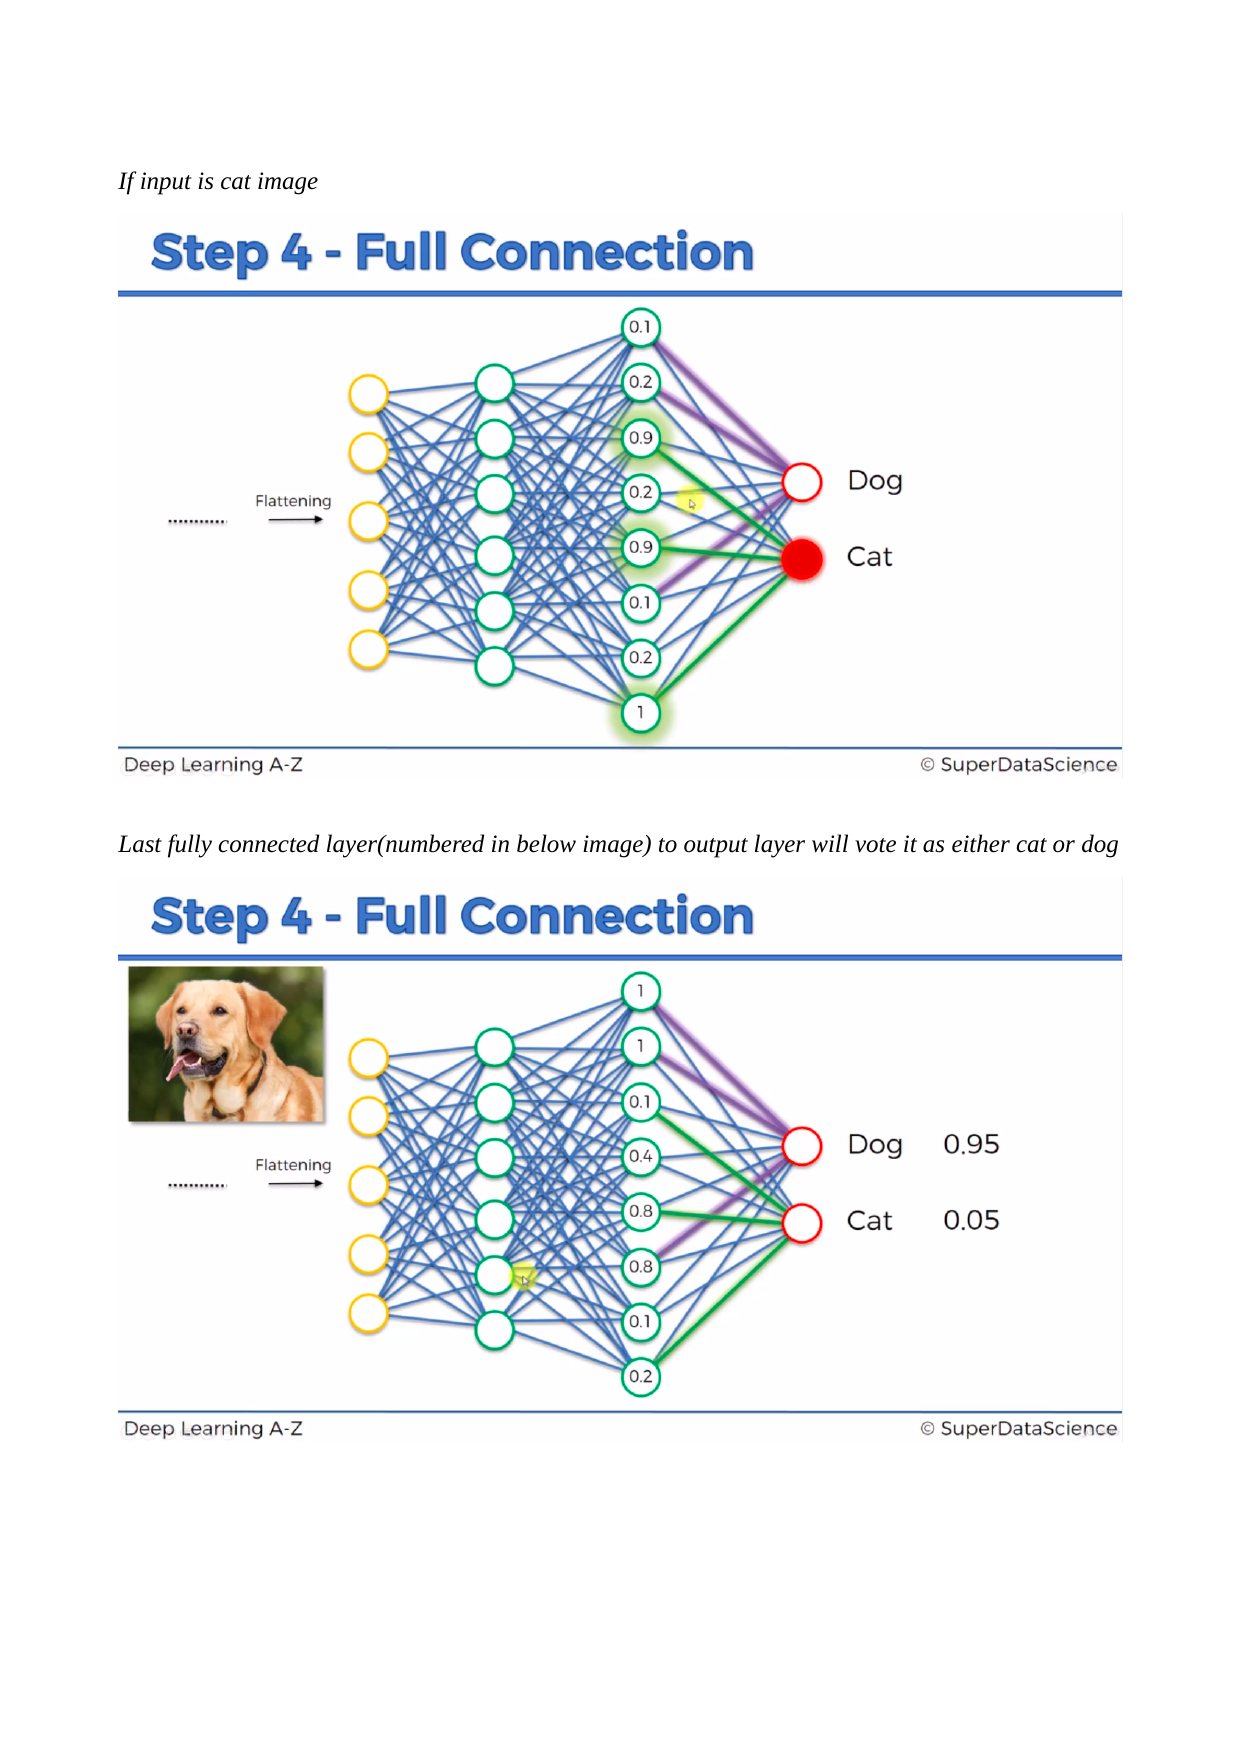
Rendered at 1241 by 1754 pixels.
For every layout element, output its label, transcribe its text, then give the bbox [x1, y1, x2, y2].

picture [118, 877, 1123, 1442]
text Last fully connected layer(numbered in below image) to output layer will vote it as either cat or dog [118, 829, 1122, 858]
text If input is cat image [118, 166, 1122, 194]
picture [118, 213, 1123, 778]
